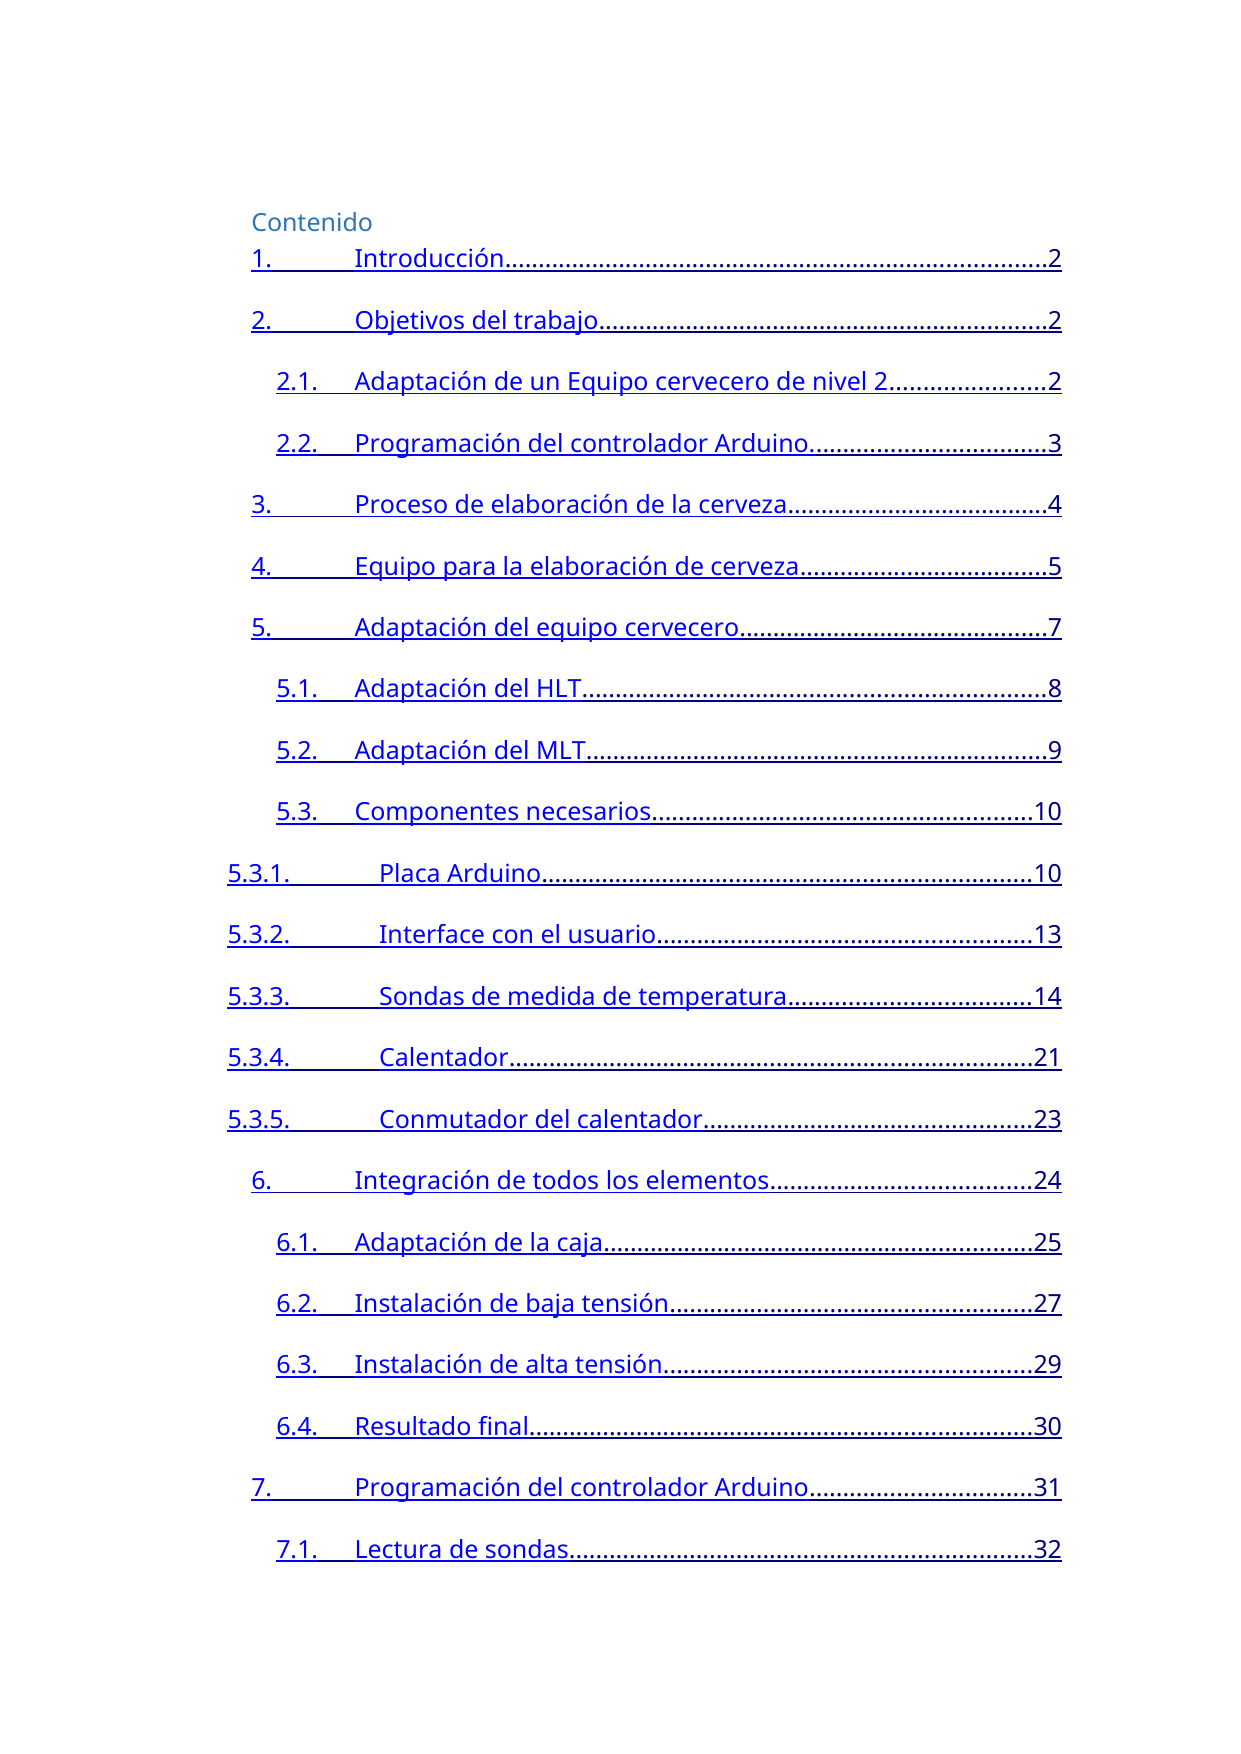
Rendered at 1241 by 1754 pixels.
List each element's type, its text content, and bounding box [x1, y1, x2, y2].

text 5.3. Componentes necesarios 10 [276, 794, 1063, 828]
text 6.1. Adaptación de la caja 25 [276, 1224, 1063, 1258]
text 6. Integración de todos los elementos 24 [177, 1163, 1063, 1197]
text 5.3.3. Sondas de medida de temperatura 14 [227, 978, 1063, 1012]
text 6.4. Resultado final 30 [276, 1409, 1063, 1443]
text 4. Equipo para la elaboración de cerveza 5 [177, 548, 1063, 582]
text 2. Objetivos del trabajo 2 [177, 302, 1063, 336]
text 5. Adaptación del equipo cervecero 7 [177, 610, 1063, 644]
text 6.2. Instalación de baja tensión 27 [276, 1286, 1063, 1320]
text 5.3.4. Calentador 21 [227, 1040, 1063, 1074]
text 2.1. Adaptación de un Equipo cervecero de nivel 2 2 [276, 364, 1063, 398]
text 5.3.2. Interface con el usuario 13 [227, 917, 1063, 951]
text 2.2. Programación del controlador Arduino. 3 [276, 425, 1063, 459]
text 5.1. Adaptación del HLT 8 [276, 671, 1063, 705]
text 6.3. Instalación de alta tensión 29 [276, 1347, 1063, 1381]
text Contenido [177, 204, 1063, 239]
text 7.1. Lectura de sondas 32 [276, 1532, 1063, 1566]
text 5.3.5. Conmutador del calentador 23 [227, 1101, 1063, 1135]
text 7. Programación del controlador Arduino 31 [177, 1470, 1063, 1504]
text 5.2. Adaptación del MLT 9 [276, 733, 1063, 767]
text 3. Proceso de elaboración de la cerveza 4 [177, 487, 1063, 521]
text 5.3.1. Placa Arduino 10 [227, 856, 1063, 889]
text 1. Introducción 2 [177, 241, 1063, 275]
